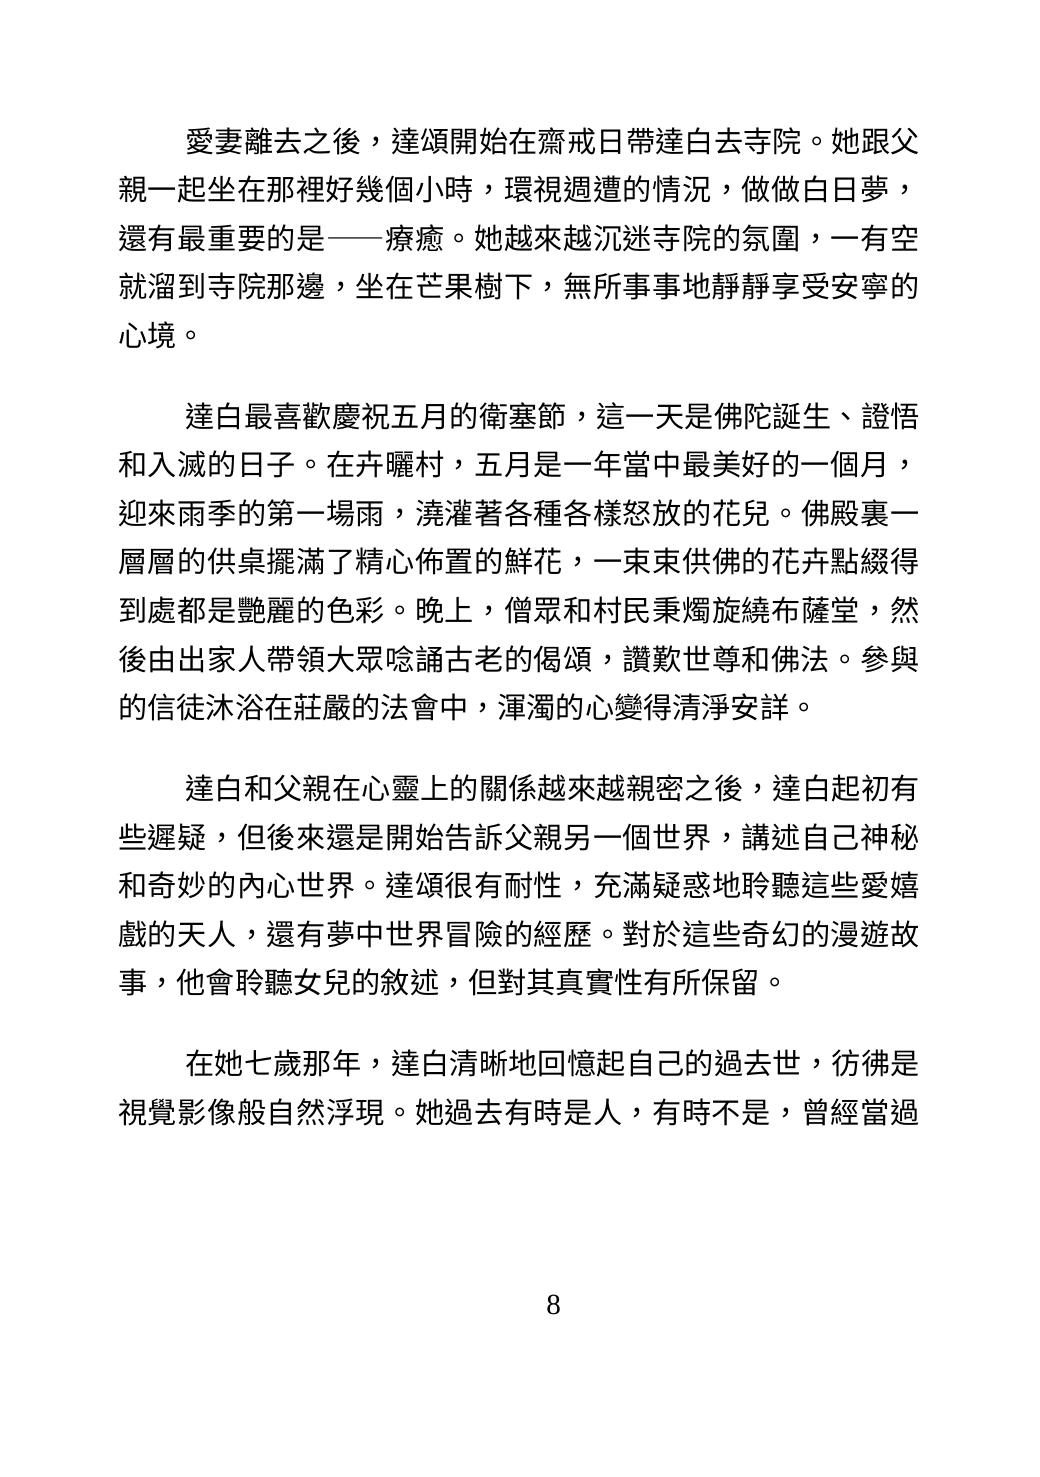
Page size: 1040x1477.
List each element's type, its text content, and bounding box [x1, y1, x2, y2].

text 愛妻離去之後，達頌開始在齋戒日帶達白去寺院。她跟父親一起坐在那裡好幾個小時，環視週遭的情況，做做白日夢，還有最重要的是——療癒。她越來越沉迷寺院的氛圍，一有空就溜到寺院那邊，坐在芒果樹下，無所事事地靜靜享受安寧的心境。 [118, 118, 921, 354]
text 達白最喜歡慶祝五月的衛塞節，這一天是佛陀誕生、證悟和入滅的日子。在卉曬村，五月是一年當中最美好的一個月，迎來雨季的第一場雨，澆灌著各種各樣怒放的花兒。佛殿裏一層層的供桌擺滿了精心佈置的鮮花，一束束供佛的花卉點綴得到處都是艷麗的色彩。晚上，僧眾和村民秉燭旋繞布薩堂，然後由出家人帶領大眾唸誦古老的偈頌，讚歎世尊和佛法。參與的信徒沐浴在莊嚴的法會中，渾濁的心變得清淨安詳。 [118, 393, 921, 727]
text 達白和父親在心靈上的關係越來越親密之後，達白起初有些遲疑，但後來還是開始告訴父親另一個世界，講述自己神秘和奇妙的內心世界。達頌很有耐性，充滿疑惑地聆聽這些愛嬉戲的天人，還有夢中世界冒險的經歷。對於這些奇幻的漫遊故事，他會聆聽女兒的敘述，但對其真實性有所保留。 [118, 766, 921, 1002]
text 在她七歲那年，達白清晰地回憶起自己的過去世，彷彿是視覺影像般自然浮現。她過去有時是人，有時不是，曾經當過 [118, 1041, 921, 1132]
